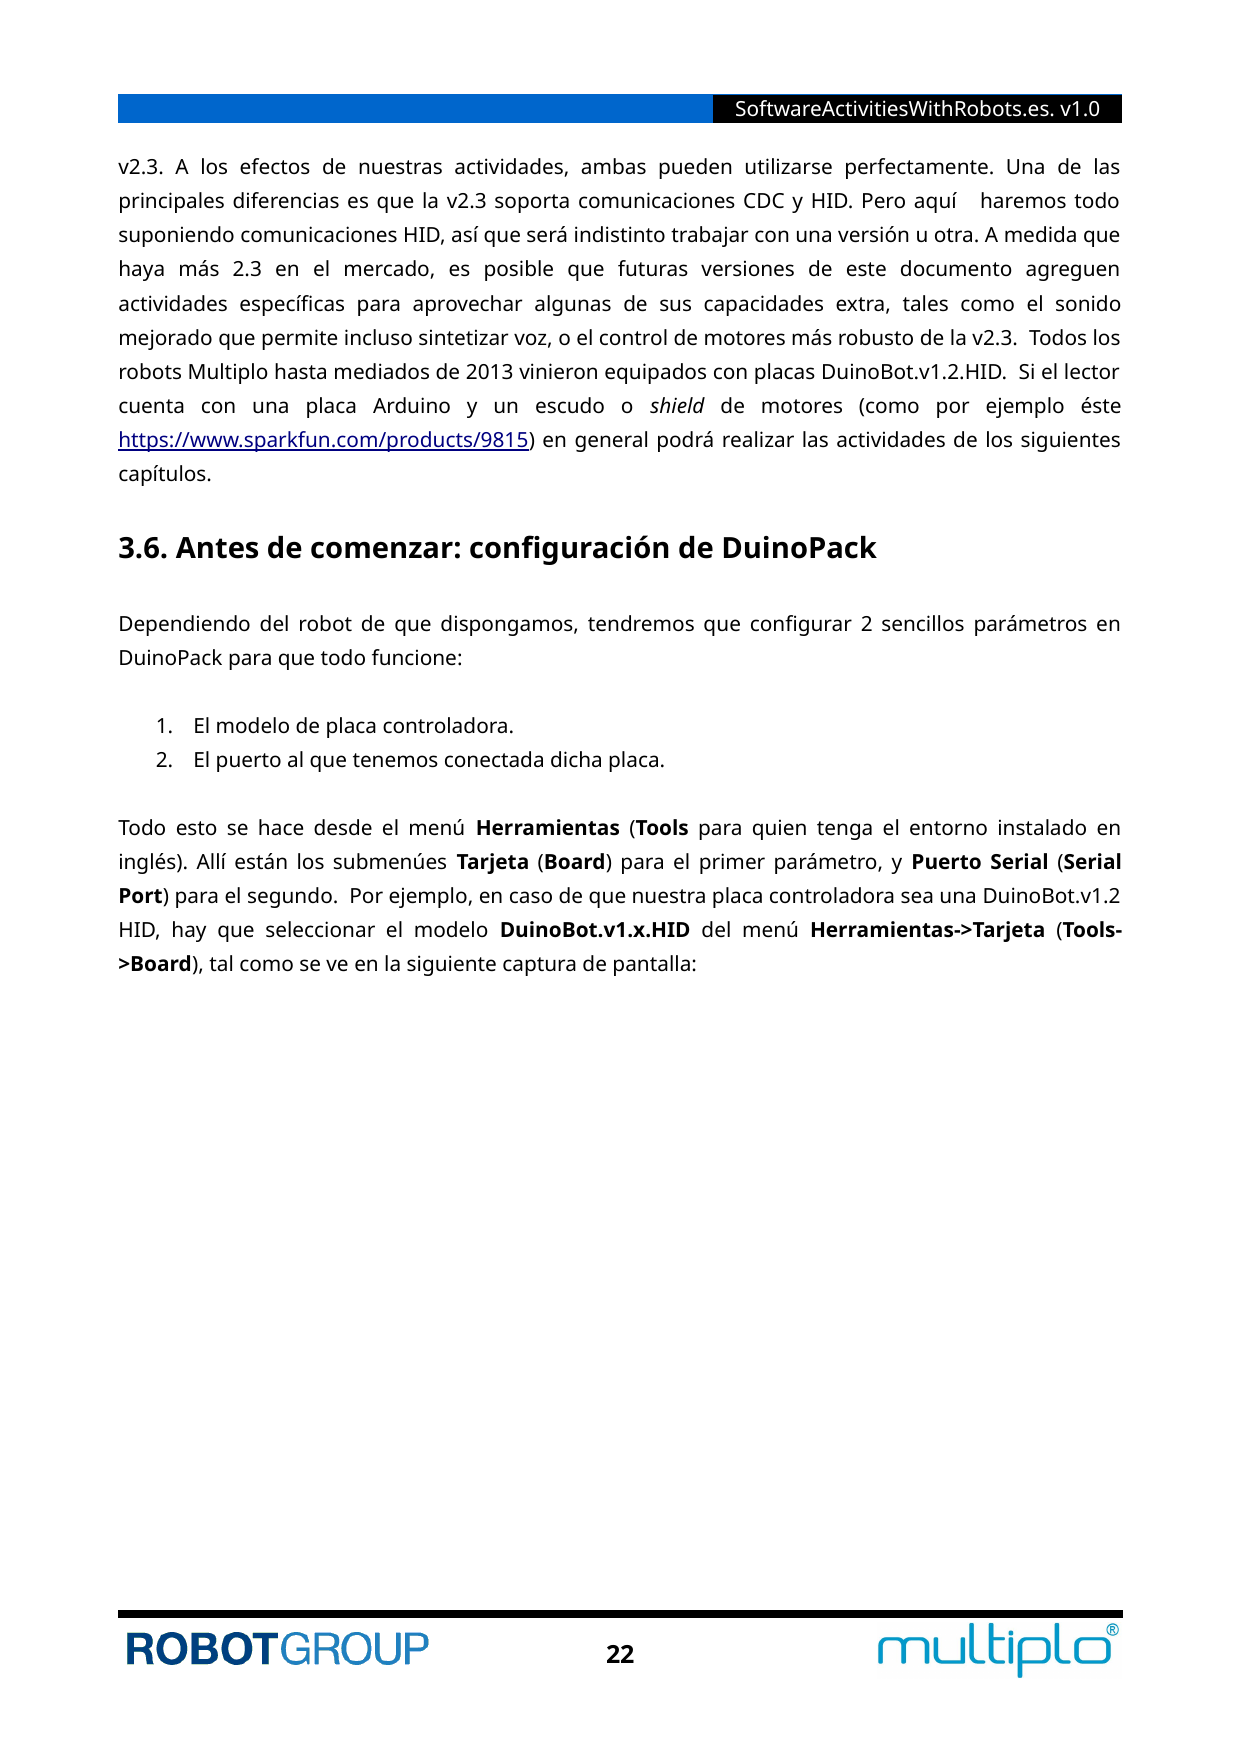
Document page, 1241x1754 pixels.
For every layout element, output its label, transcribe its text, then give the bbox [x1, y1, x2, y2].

picture [118, 1622, 434, 1673]
text Todo esto se hace desde el menú Herramientas (Tools para quien tenga el entorno instalado en inglés). Allí están los submenúes Tarjeta (Board) para el primer parámetro, y Puerto Serial (Serial Port) para el segundo. Por ejemplo, en caso de que nuestra placa controladora sea una DuinoBot.v1.2 HID, hay que seleccionar el modelo DuinoBot.v1.x.HID del menú Herramientas->Tarjeta (Tools->Board), tal como se ve en la siguiente captura de pantalla: [118, 813, 1122, 978]
text 3.6. Antes de comenzar: configuración de DuinoPack [118, 527, 1122, 567]
picture [877, 1622, 1123, 1679]
list El puerto al que tenemos conectada dicha placa. [156, 745, 1122, 773]
text v2.3. A los efectos de nuestras actividades, ambas pueden utilizarse perfectamente. Una de las principales diferencias es que la v2.3 soporta comunicaciones CDC y HID. Pero aquí haremos todo suponiendo comunicaciones HID, así que será indistinto trabajar con una versión u otra. A medida que haya más 2.3 en el mercado, es posible que futuras versiones de este documento agreguen actividades específicas para aprovechar algunas de sus capacidades extra, tales como el sonido mejorado que permite incluso sintetizar voz, o el control de motores más robusto de la v2.3. Todos los robots Multiplo hasta mediados de 2013 vinieron equipados con placas DuinoBot.v1.2.HID. Si el lector cuenta con una placa Arduino y un escudo o shield de motores (como por ejemplo éste https://www.sparkfun.com/products/9815) en general podrá realizar las actividades de los siguientes capítulos. [118, 152, 1122, 487]
text Dependiendo del robot de que dispongamos, tendremos que configurar 2 sencillos parámetros en DuinoPack para que todo funcione: [118, 609, 1122, 671]
list El modelo de placa controladora. [156, 711, 1122, 739]
